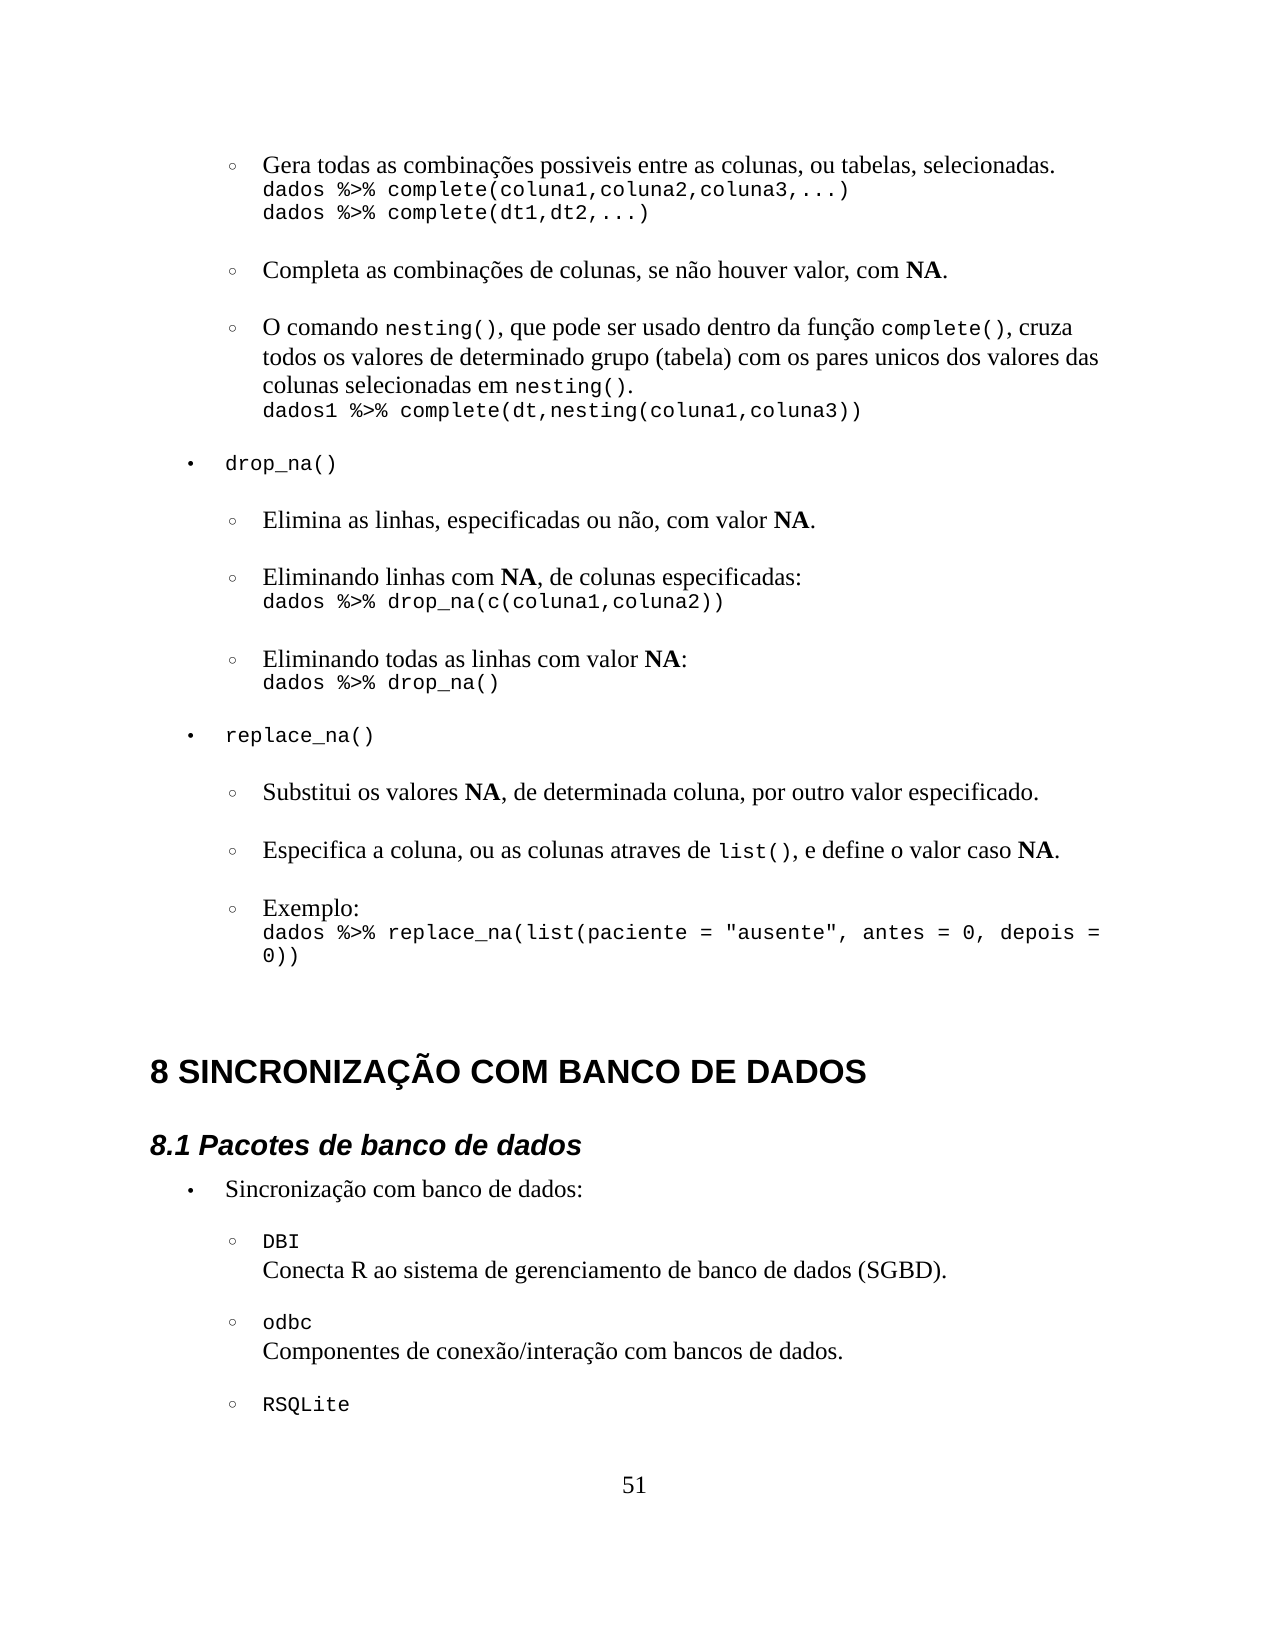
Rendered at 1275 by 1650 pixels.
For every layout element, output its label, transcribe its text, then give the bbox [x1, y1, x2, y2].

subtitle 8.1 Pacotes de banco de dados [150, 1128, 1125, 1161]
list Especifica a coluna, ou as colunas atraves de list(), e define o valor caso NA. [225, 835, 1125, 893]
list Exemplo: dados %>% replace_na(list(paciente = "ausente", antes = 0, depois = 0)) [225, 893, 1125, 998]
list Sincronização com banco de dados: [187, 1174, 1125, 1231]
list Gera todas as combinações possiveis entre as colunas, ou tabelas, selecionadas. dados %>% complete(coluna1,coluna2,coluna3,...) dados %>% complete(dt1,dt2,...) [225, 150, 1125, 255]
list drop_na() [187, 453, 1125, 505]
list O comando nesting(), que pode ser usado dentro da função complete(), cruza todos os valores de determinado grupo (tabela) com os pares unicos dos valores das colunas selecionadas em nesting(). dados1 %>% complete(dt,nesting(coluna1,coluna3)) [225, 312, 1125, 453]
list odbc Componentes de conexão/interação com bancos de dados. [225, 1312, 1125, 1393]
list Completa as combinações de colunas, se não houver valor, com NA. [225, 255, 1125, 312]
list RSQLite Conexão com SQLite. [225, 1393, 1125, 1417]
list Eliminando linhas com NA, de colunas especificadas: dados %>% drop_na(c(coluna1,coluna2)) [225, 562, 1125, 644]
list Elimina as linhas, especificadas ou não, com valor NA. [225, 505, 1125, 562]
list Substitui os valores NA, de determinada coluna, por outro valor especificado. [225, 777, 1125, 835]
list replace_na() [187, 725, 1125, 777]
list Eliminando todas as linhas com valor NA: dados %>% drop_na() [225, 644, 1125, 725]
list DBI Conecta R ao sistema de gerenciamento de banco de dados (SGBD). [225, 1231, 1125, 1312]
subtitle 8 SINCRONIZAÇÃO COM BANCO DE DADOS [150, 1052, 1125, 1090]
